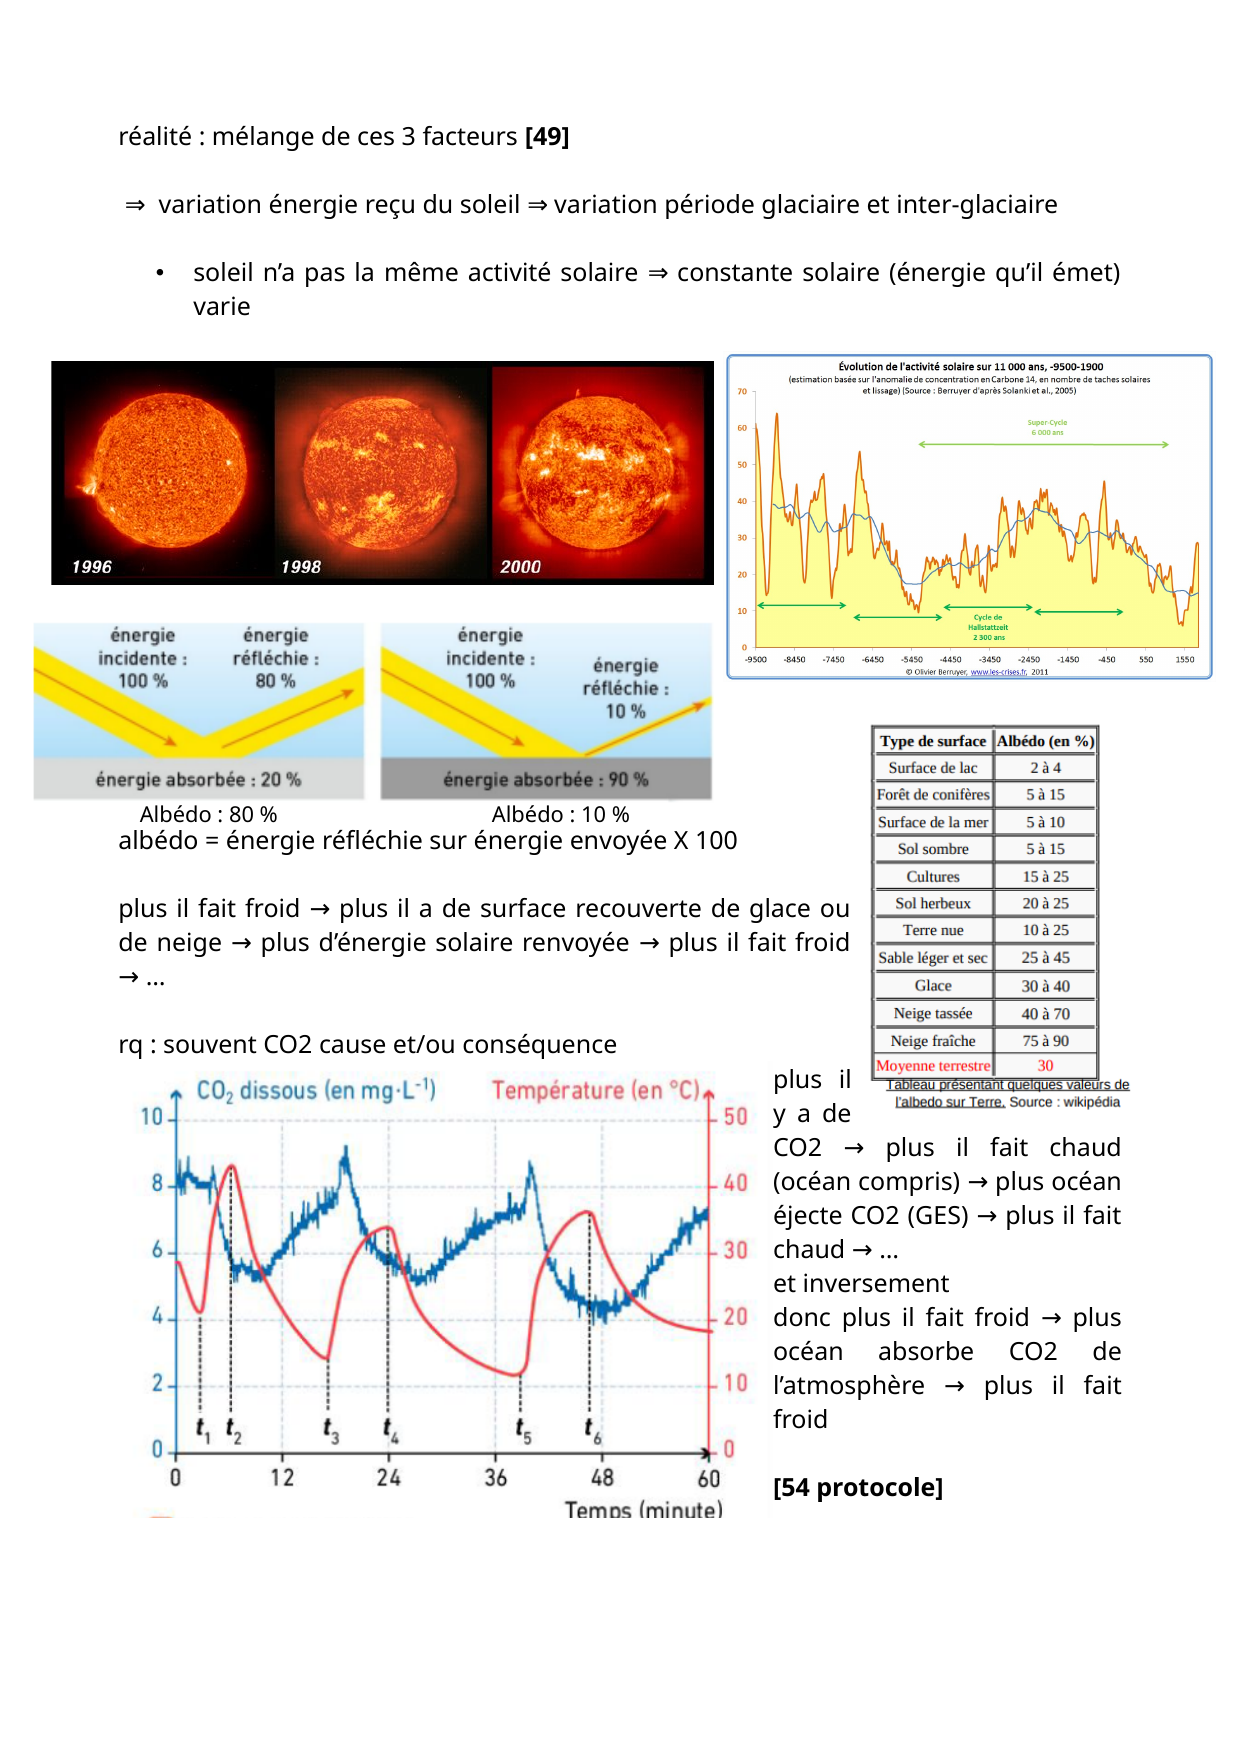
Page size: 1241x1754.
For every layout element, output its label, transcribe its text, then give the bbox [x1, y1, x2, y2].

picture [851, 702, 1139, 1122]
text plus il y a de CO2 → plus il fait chaud (océan compris) → plus océan éjecte CO2 (GES) → plus il fait chaud → … [773, 1061, 1122, 1266]
picture [28, 351, 1216, 811]
text rq : souvent CO2 cause et/ou conséquence [118, 1027, 851, 1061]
picture [122, 1061, 773, 1518]
list soleil n’a pas la même activité solaire ⇒ constante solaire (énergie qu’il émet) varie [156, 254, 1122, 322]
text albédo = énergie réfléchie sur énergie envoyée X 100 [118, 823, 851, 857]
text réalité : mélange de ces 3 facteurs [49] [118, 118, 1122, 152]
text donc plus il fait froid → plus océan absorbe CO2 de l’atmosphère → plus il fait froid [773, 1300, 1122, 1436]
picture [51, 361, 714, 585]
text [54 protocole] [773, 1470, 1122, 1504]
text et inversement [773, 1266, 1122, 1300]
text plus il fait froid → plus il a de surface recouverte de glace ou de neige → plus d’énergie solaire renvoyée → plus il fait froid → … [118, 891, 851, 993]
text ⇒ variation énergie reçu du soleil ⇒ variation période glaciaire et inter-glaciaire [118, 186, 1122, 220]
